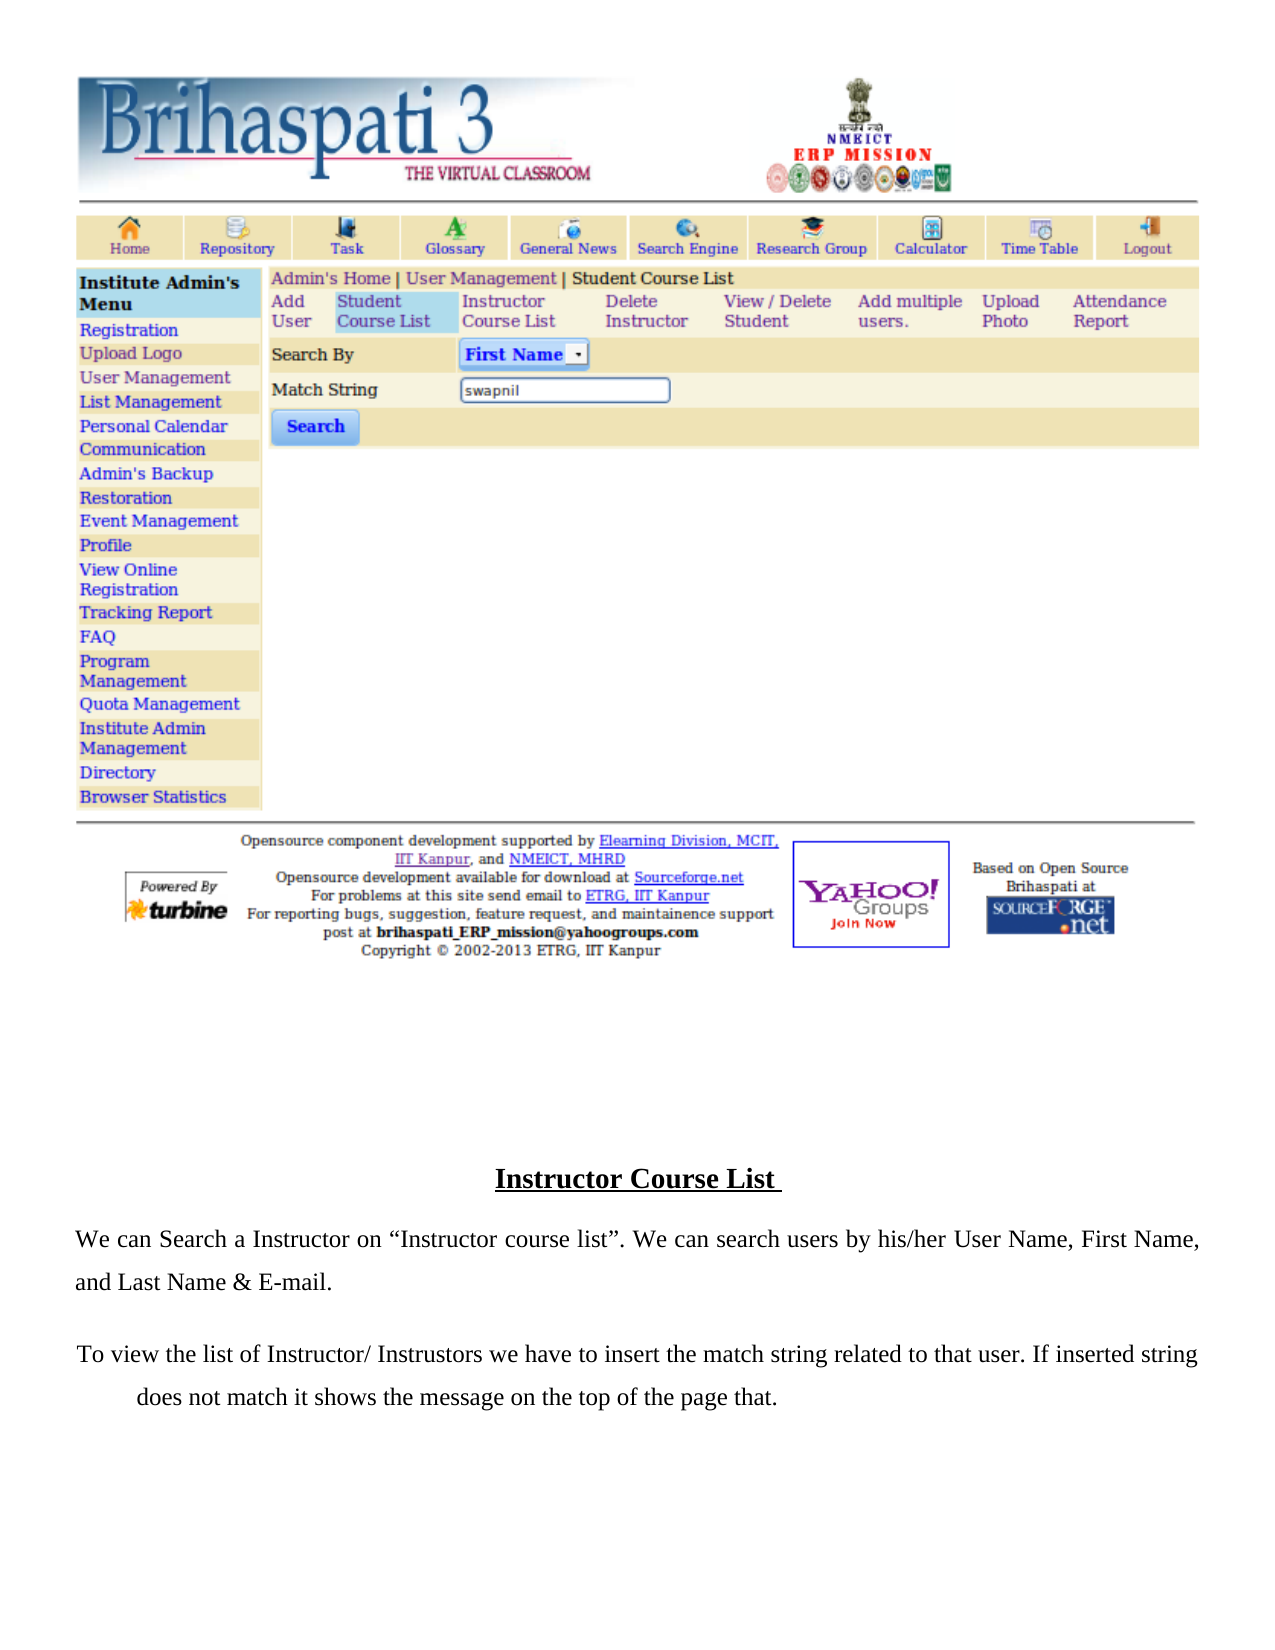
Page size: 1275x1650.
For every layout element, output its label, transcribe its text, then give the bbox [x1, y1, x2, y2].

text Instructor Course List [76, 1161, 1200, 1195]
text We can Search a Instructor on “Instructor course list”. We can search users by his/her User Name, First Name, and Last Name & E-mail. [75, 1224, 1200, 1296]
text To view the list of Instructor/ Instrustors we have to insert the match string related to that user. If inserted string does not match it shows the message on the top of the page that. [76, 1339, 1200, 1411]
picture [75, 75, 1200, 974]
